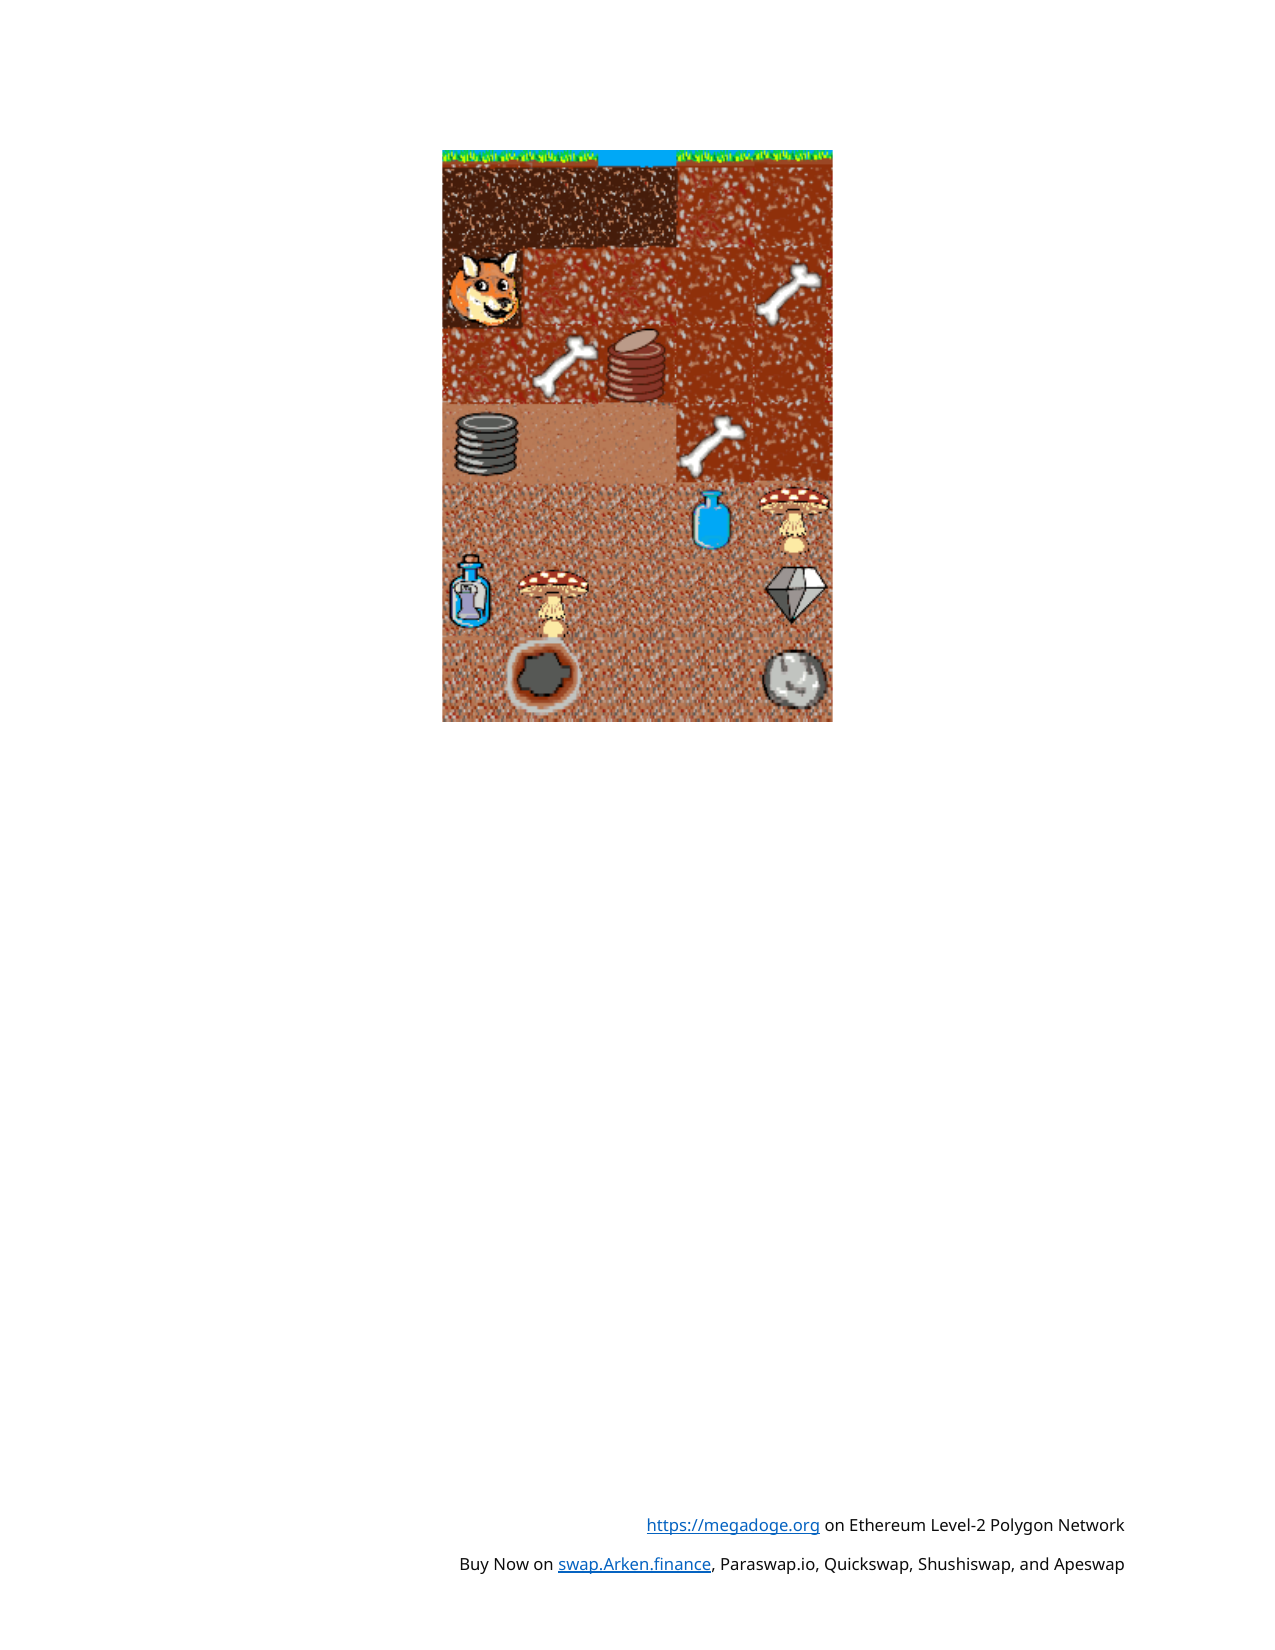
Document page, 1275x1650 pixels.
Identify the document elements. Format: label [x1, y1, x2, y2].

picture [442, 150, 833, 722]
